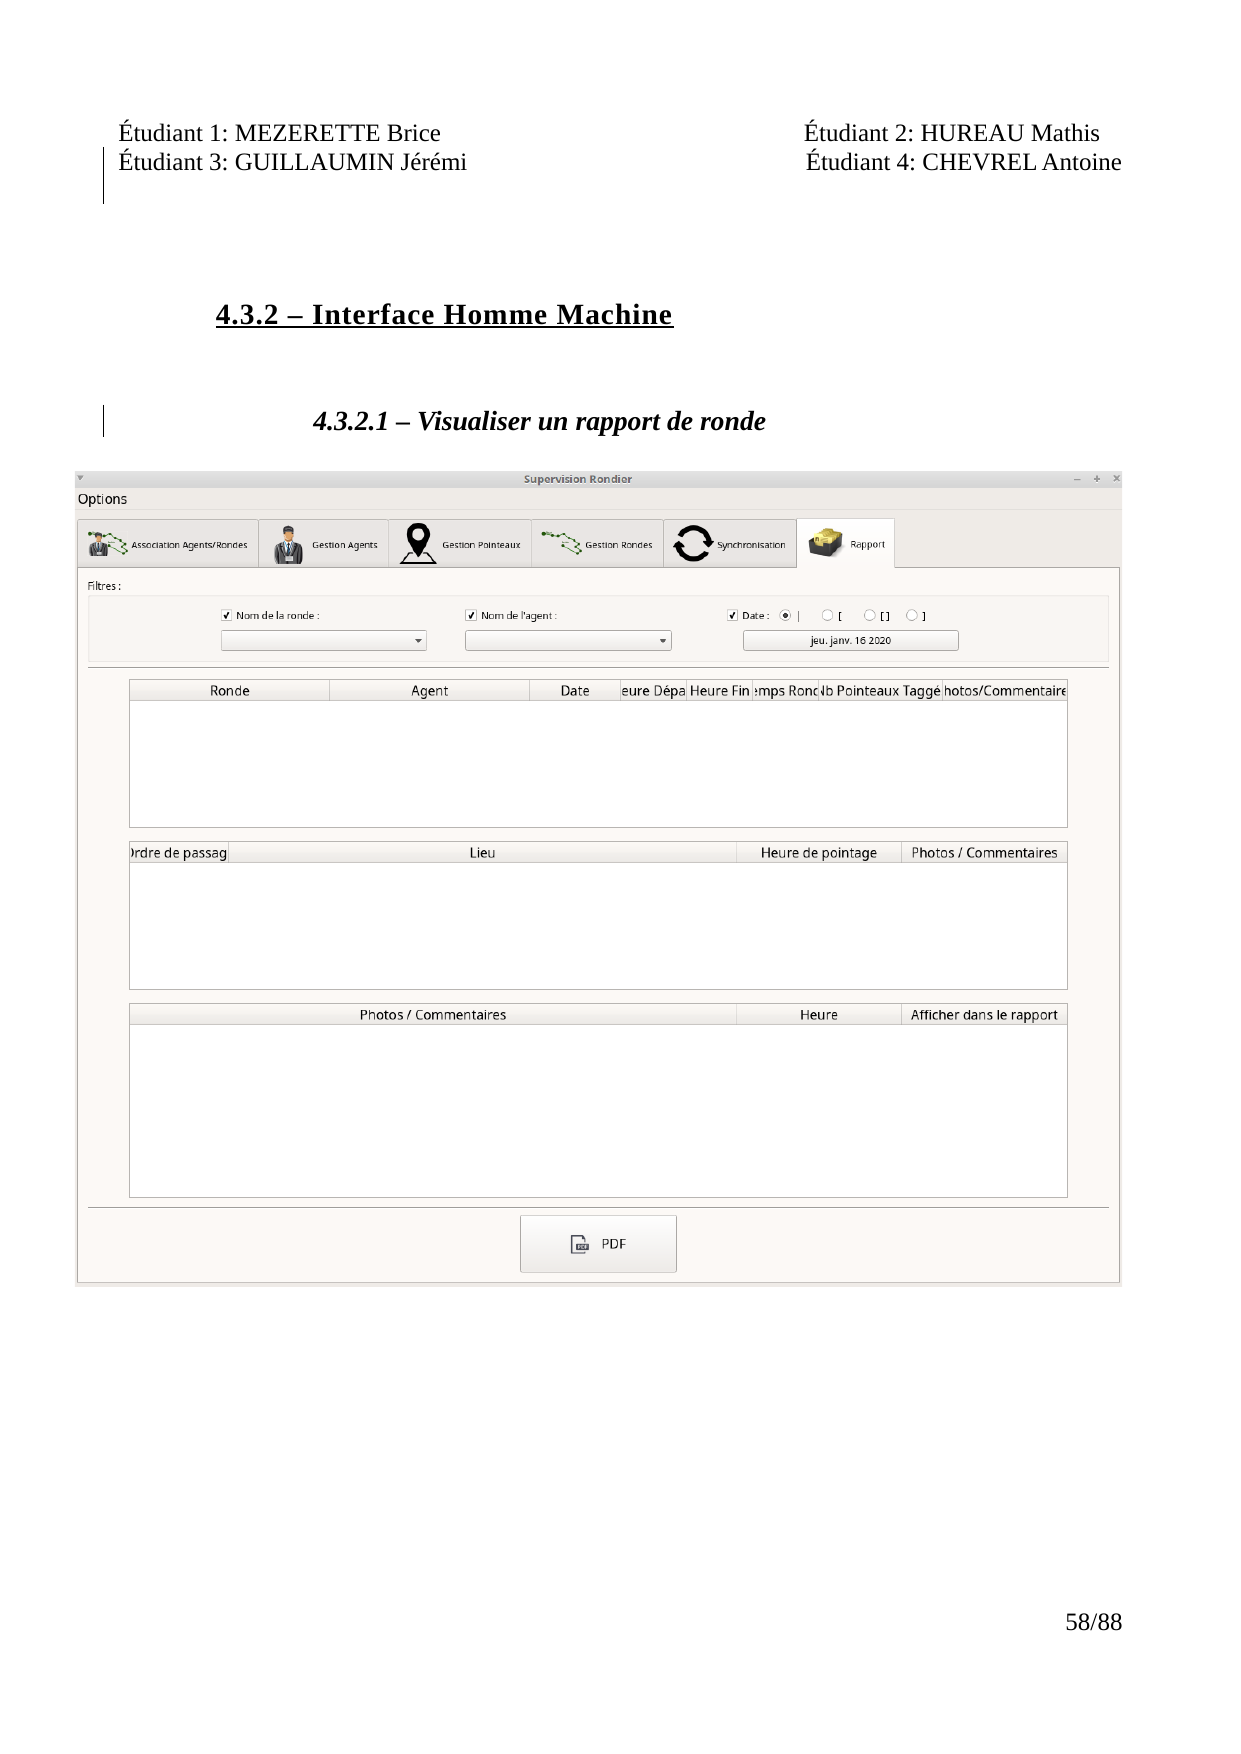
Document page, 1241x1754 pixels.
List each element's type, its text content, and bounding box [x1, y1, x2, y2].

picture [74, 471, 1123, 1287]
subtitle 4.3.2 – Interface Homme Machine [118, 297, 1122, 331]
subtitle 4.3.2.1 – Visualiser un rapport de ronde [118, 405, 1122, 437]
